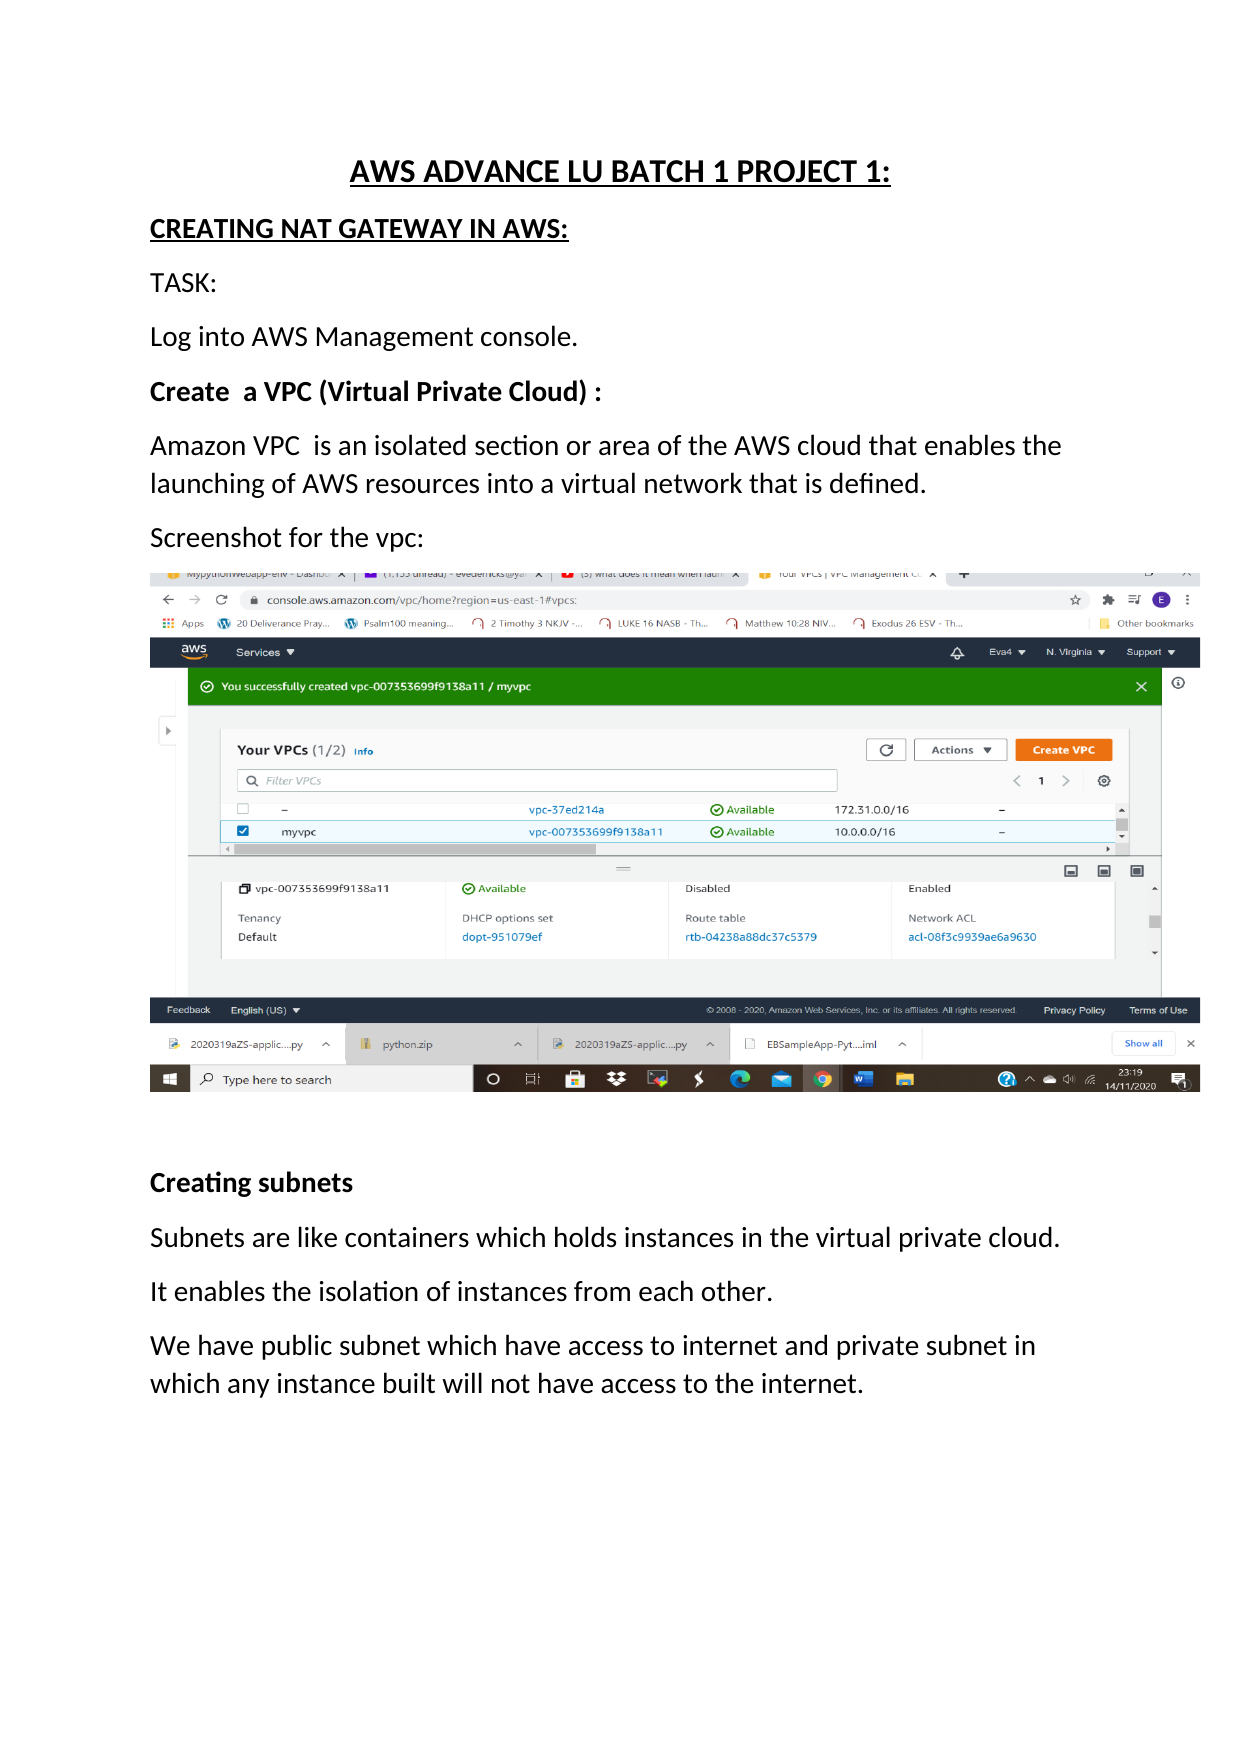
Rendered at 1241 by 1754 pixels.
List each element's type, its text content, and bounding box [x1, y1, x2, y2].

text It enables the isolation of instances from each other. [150, 1273, 1090, 1309]
text Amazon VPC is an isolated section or area of the AWS cloud that enables the launching of AWS resources into a virtual network that is defined. [150, 427, 1090, 501]
text TASK: [150, 264, 1090, 300]
text Subnets are like containers which holds instances in the virtual private cloud. [150, 1219, 1090, 1254]
text CREATING NAT GATEWAY IN AWS: [150, 210, 1090, 245]
text Screenshot for the vpc: [150, 519, 1090, 555]
text Creating subnets [150, 1164, 1090, 1200]
text We have public subnet which have access to internet and private subnet in which any instance built will not have access to the internet. [150, 1327, 1090, 1401]
text Log into AWS Management console. [150, 318, 1090, 354]
text Create a VPC (Virtual Private Cloud) : [150, 373, 1090, 408]
text AWS ADVANCE LU BATCH 1 PROJECT 1: [150, 150, 1090, 191]
